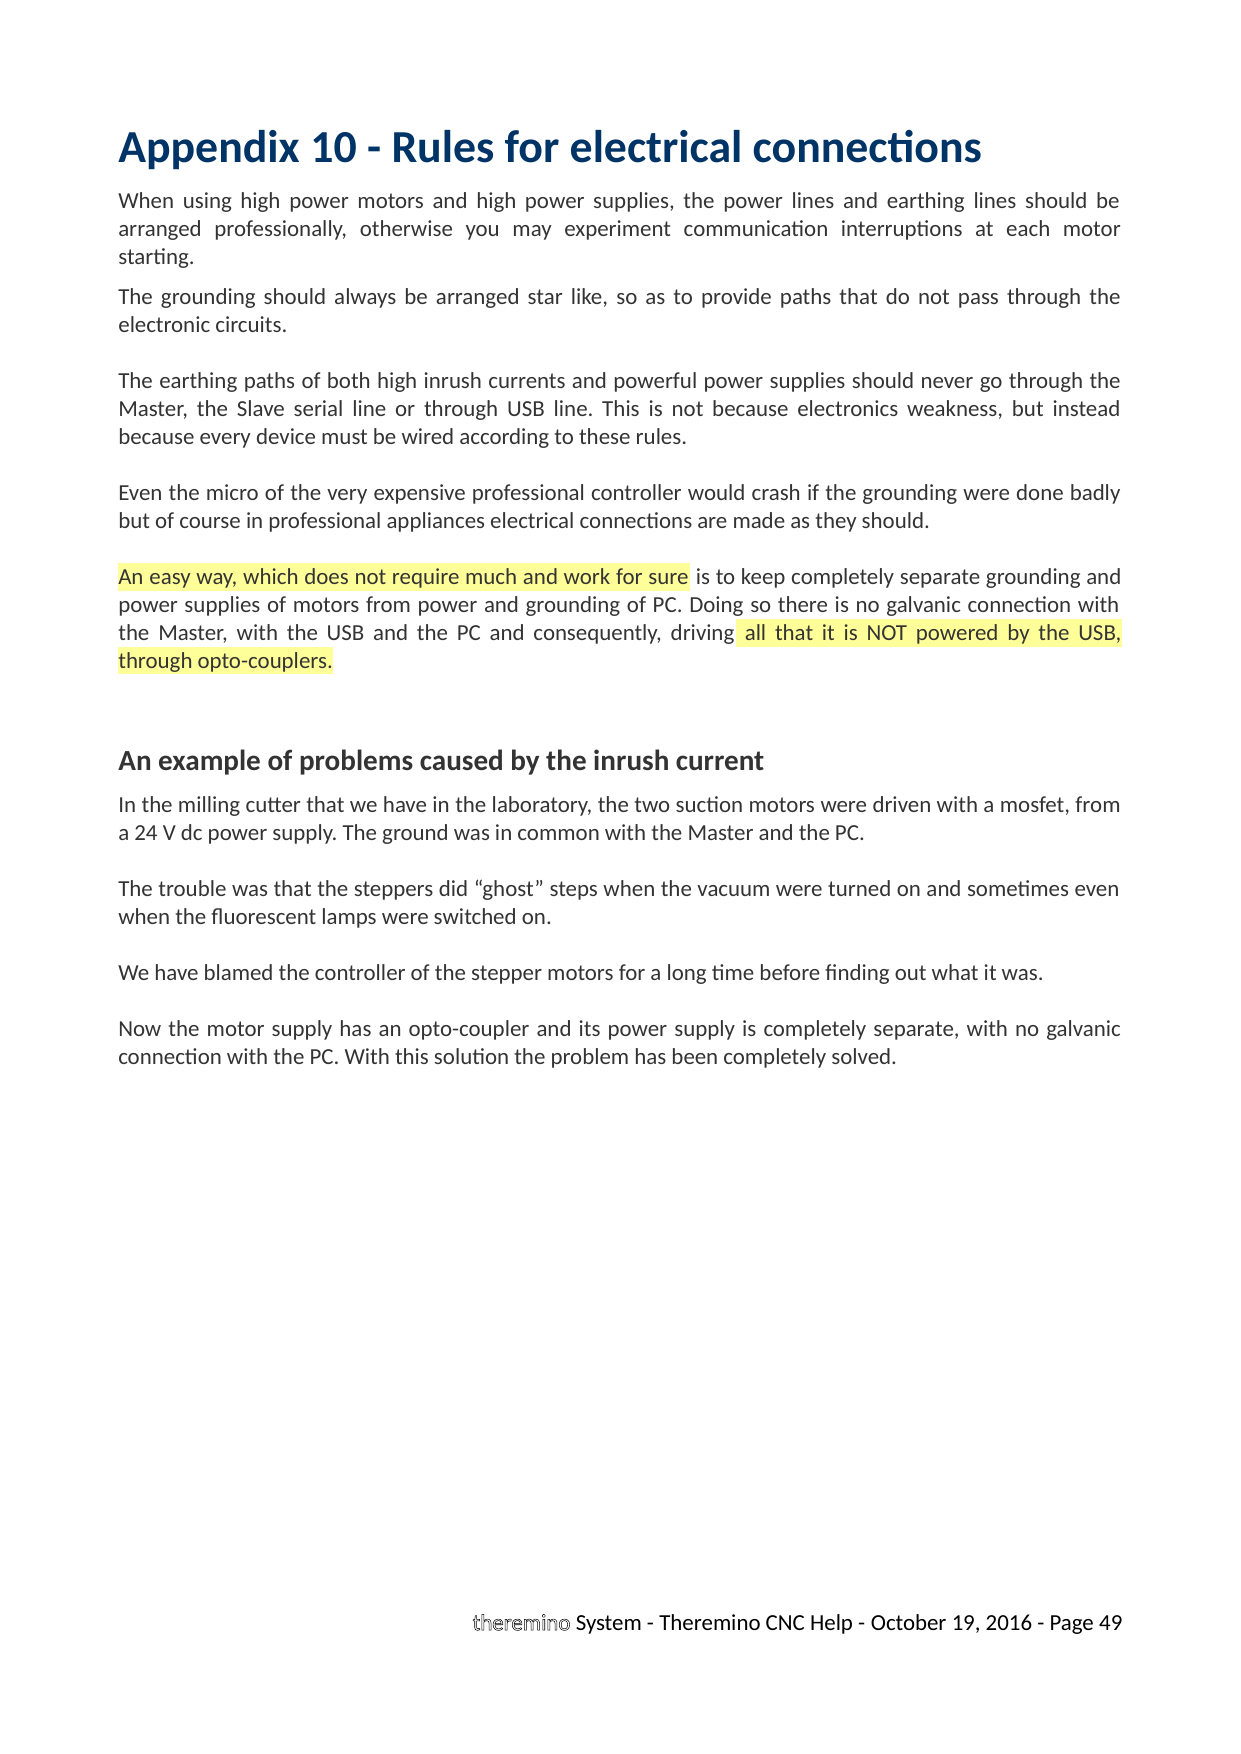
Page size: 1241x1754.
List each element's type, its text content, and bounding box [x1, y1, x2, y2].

text An easy way, which does not require much and work for sure is to keep completely separate grounding and power supplies of motors from power and grounding of PC. Doing so there is no galvanic connection with the Master, with the USB and the PC and consequently, driving all that it is NOT powered by the USB, through opto-couplers. [118, 562, 1122, 674]
text The grounding should always be arranged star like, so as to provide paths that do not pass through the electronic circuits. [118, 282, 1122, 366]
text We have blamed the controller of the stepper motors for a long time before finding out what it was. [118, 958, 1122, 986]
text Now the motor supply has an opto-coupler and its power supply is completely separate, with no galvanic connection with the PC. With this solution the problem has been completely solved. [118, 1014, 1122, 1070]
text In the milling cutter that we have in the laboratory, the two suction motors were driven with a mosfet, from a 24 V dc power supply. The ground was in common with the Master and the PC. [118, 790, 1122, 846]
subtitle Appendix 10 - Rules for electrical connections [118, 118, 1122, 174]
text When using high power motors and high power supplies, the power lines and earthing lines should be arranged professionally, otherwise you may experiment communication interruptions at each motor starting. [118, 186, 1122, 271]
text The trouble was that the steppers did “ghost” steps when the vacuum were turned on and sometimes even when the fluorescent lamps were switched on. [118, 874, 1122, 930]
text An example of problems caused by the inrush current [118, 742, 1122, 778]
text The earthing paths of both high inrush currents and powerful power supplies should never go through the Master, the Slave serial line or through USB line. This is not because electronics weakness, but instead because every device must be wired according to these rules. [118, 366, 1122, 450]
text Even the micro of the very expensive professional controller would crash if the grounding were done badly but of course in professional appliances electrical connections are made as they should. [118, 478, 1122, 534]
